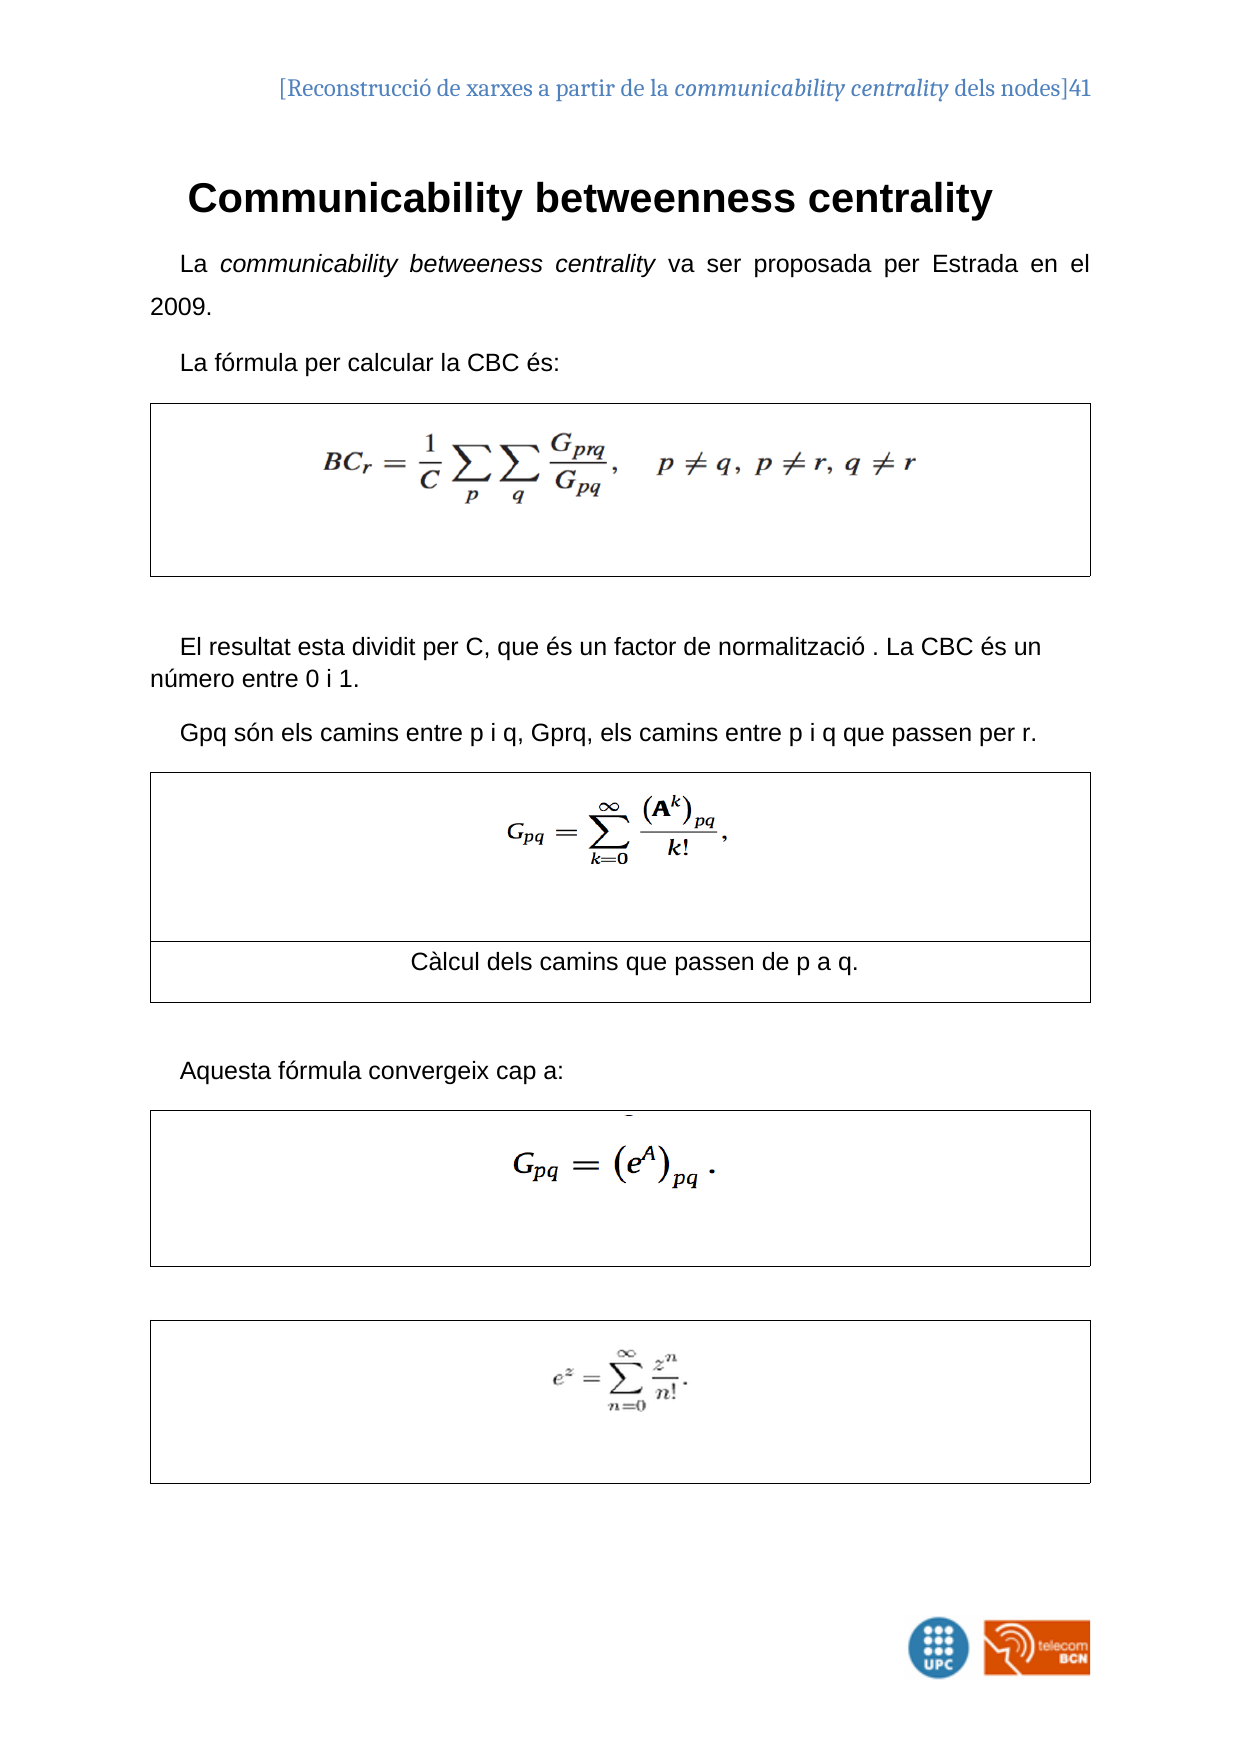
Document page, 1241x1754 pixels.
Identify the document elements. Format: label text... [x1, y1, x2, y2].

table_header [151, 773, 1090, 941]
table_header [151, 1111, 1090, 1266]
picture [904, 1614, 1091, 1681]
picture [489, 778, 751, 882]
picture [298, 409, 942, 517]
text Gpq són els camins entre p i q, Gprq, els camins entre p i q que passen per r. [150, 718, 1090, 747]
table_cell Càlcul dels camins que passen de p a q. [151, 942, 1090, 1002]
text La fórmula per calcular la CBC és: [150, 348, 1090, 376]
text Aquesta fórmula convergeix cap a: [150, 1056, 1090, 1085]
table_header [151, 404, 1090, 576]
text El resultat esta dividit per C, que és un factor de normalització . La CBC és un número entre 0 i 1. [150, 631, 1090, 693]
table_header [151, 1321, 1090, 1483]
picture [493, 1115, 747, 1206]
text La communicability betweeness centrality va ser proposada per Estrada en el 2009. [150, 249, 1090, 321]
subtitle Communicability betweenness centrality [187, 173, 1090, 221]
picture [521, 1325, 719, 1423]
